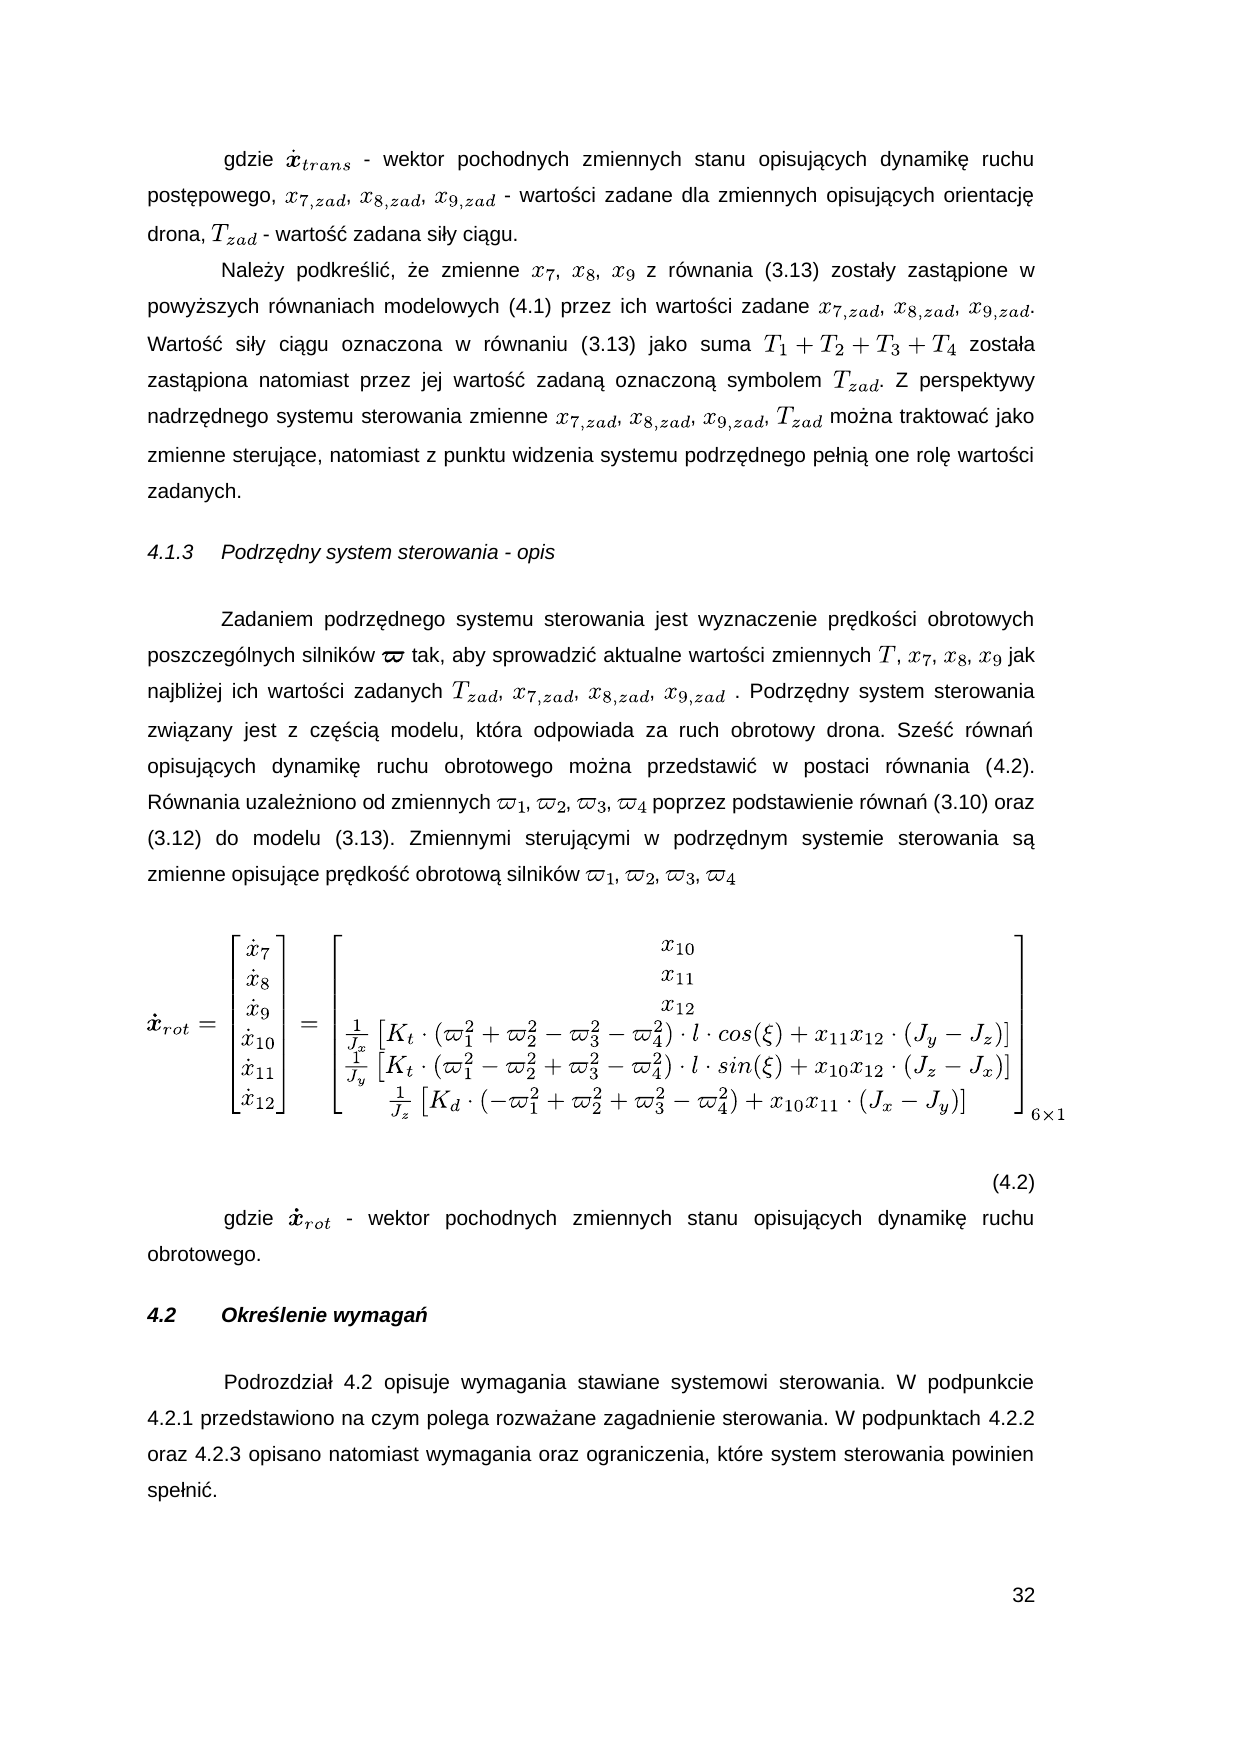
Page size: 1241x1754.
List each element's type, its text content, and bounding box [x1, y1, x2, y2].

subtitle Określenie wymagań [147, 1303, 1035, 1327]
text Zadaniem podrzędnego systemu sterowania jest wyznaczenie prędkości obrotowych poszczególnych silników tak, aby sprowadzić aktualne wartości zmiennych , , , jak najbliżej ich wartości zadanych , , , . Podrzędny system sterowania związany jest z częścią modelu, która odpowiada za ruch obrotowy drona. Sześć równań opisujących dynamikę ruchu obrotowego można przedstawić w postaci równania (4.2). Równania uzależniono od zmiennych , , , poprzez podstawienie równań (3.10) oraz (3.12) do modelu (3.13). Zmiennymi sterującymi w podrzędnym systemie sterowania są zmienne opisujące prędkość obrotową silników , , , [147, 607, 1035, 885]
text Podrozdział 4.2 opisuje wymagania stawiane systemowi sterowania. W podpunkcie 4.2.1 przedstawiono na czym polega rozważane zagadnienie sterowania. W podpunktach 4.2.2 oraz 4.2.3 opisano natomiast wymagania oraz ograniczenia, które system sterowania powinien spełnić. [147, 1370, 1035, 1502]
text gdzie - wektor pochodnych zmiennych stanu opisujących dynamikę ruchu obrotowego. [147, 1206, 1035, 1266]
text gdzie - wektor pochodnych zmiennych stanu opisujących dynamikę ruchu postępowego, , , - wartości zadane dla zmiennych opisujących orientację drona, - wartość zadana siły ciągu. [147, 147, 1035, 246]
text (4.2) [147, 1170, 1035, 1194]
text Należy podkreślić, że zmienne , , z równania (3.13) zostały zastąpione w powyższych równaniach modelowych (4.1) przez ich wartości zadane , , . Wartość siły ciągu oznaczona w równaniu (3.13) jako suma została zastąpiona natomiast przez jej wartość zadaną oznaczoną symbolem . Z perspektywy nadrzędnego systemu sterowania zmienne , , , można traktować jako zmienne sterujące, natomiast z punktu widzenia systemu podrzędnego pełnią one rolę wartości zadanych. [147, 258, 1035, 503]
subtitle Podrzędny system sterowania - opis [147, 540, 1035, 564]
